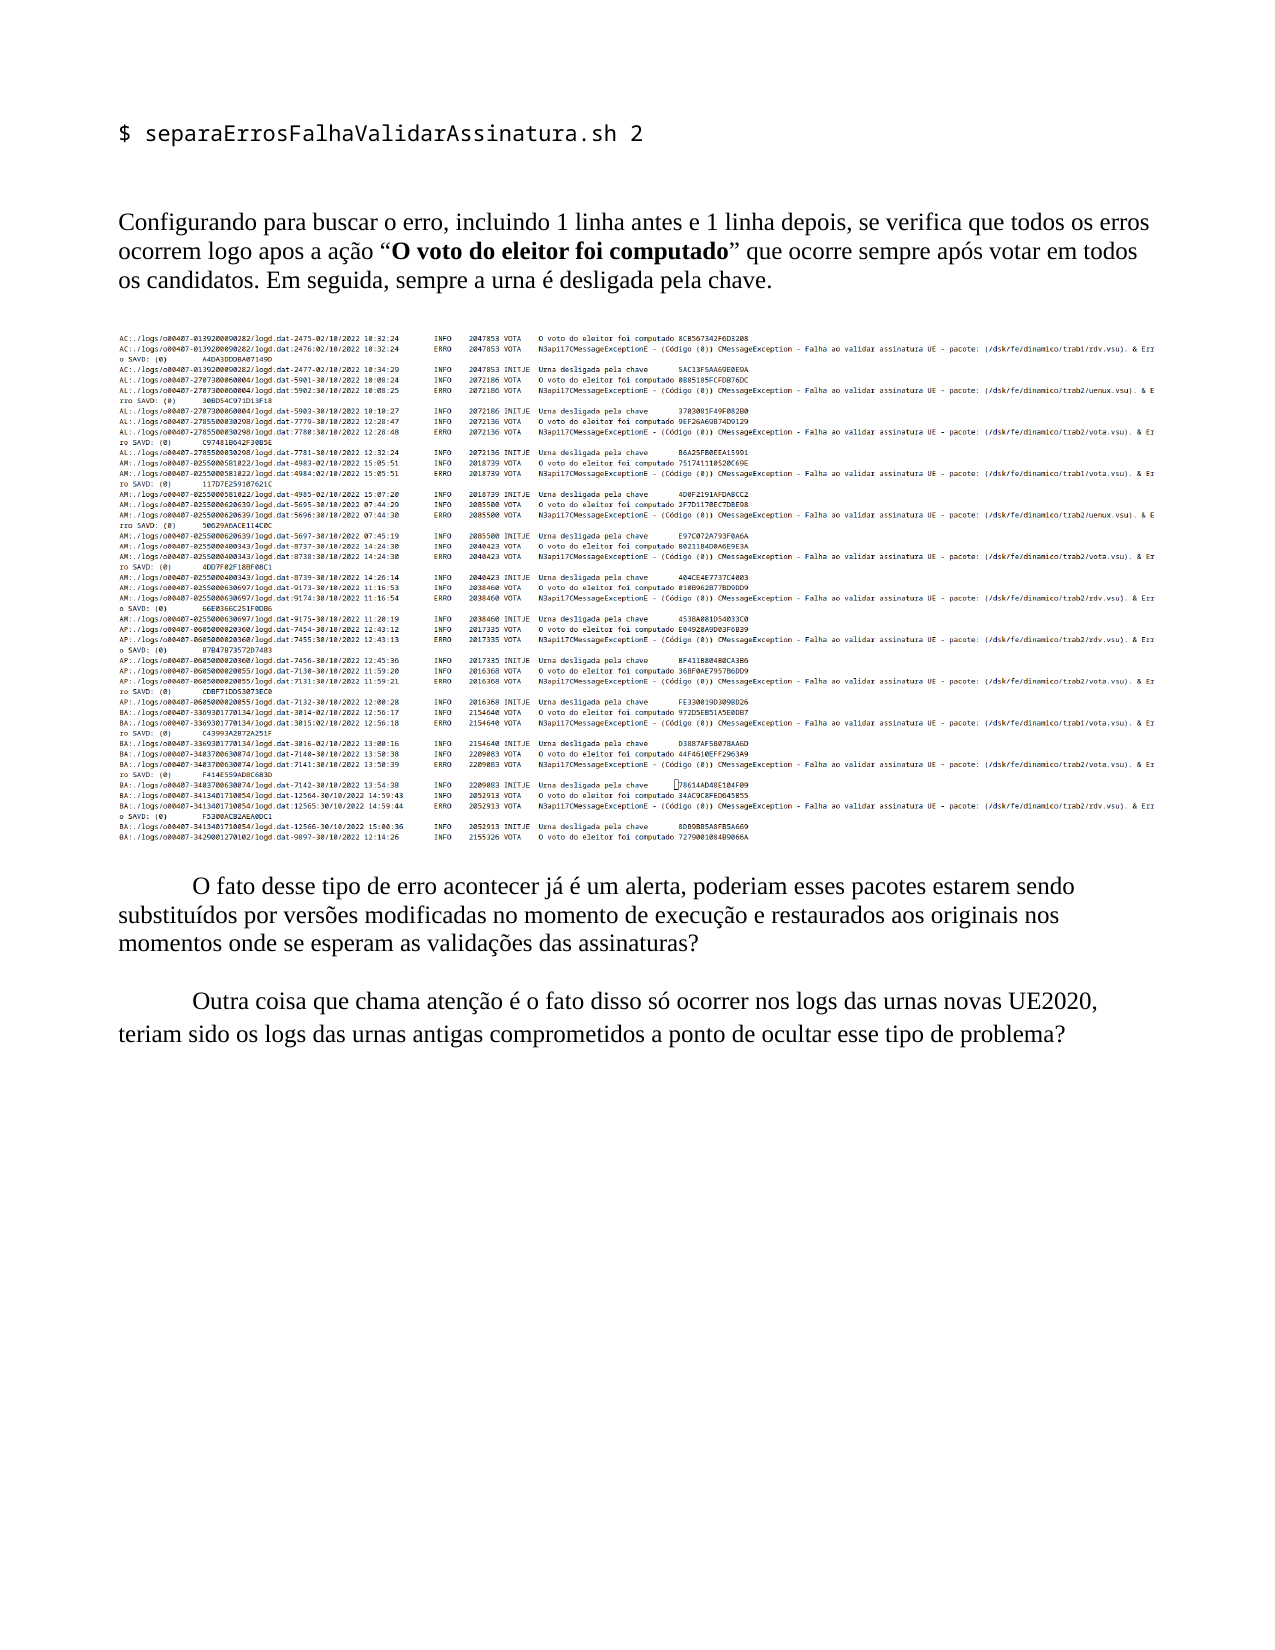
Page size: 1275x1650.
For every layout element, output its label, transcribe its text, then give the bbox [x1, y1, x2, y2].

text Outra coisa que chama atenção é o fato disso só ocorrer nos logs das urnas novas UE2020, teriam sido os logs das urnas antigas comprometidos a ponto de ocultar esse tipo de problema? [118, 986, 1157, 1048]
text O fato desse tipo de erro acontecer já é um alerta, poderiam esses pacotes estarem sendo substituídos por versões modificadas no momento de execução e restaurados aos originais nos momentos onde se esperam as validações das assinaturas? [118, 871, 1157, 957]
text $ separaErrosFalhaValidarAssinatura.sh 2 [118, 118, 1157, 148]
text Configurando para buscar o erro, incluindo 1 linha antes e 1 linha depois, se verifica que todos os erros ocorrem logo apos a ação “O voto do eleitor foi computado” que ocorre sempre após votar em todos os candidatos. Em seguida, sempre a urna é desligada pela chave. [118, 207, 1157, 294]
picture [118, 333, 1157, 842]
